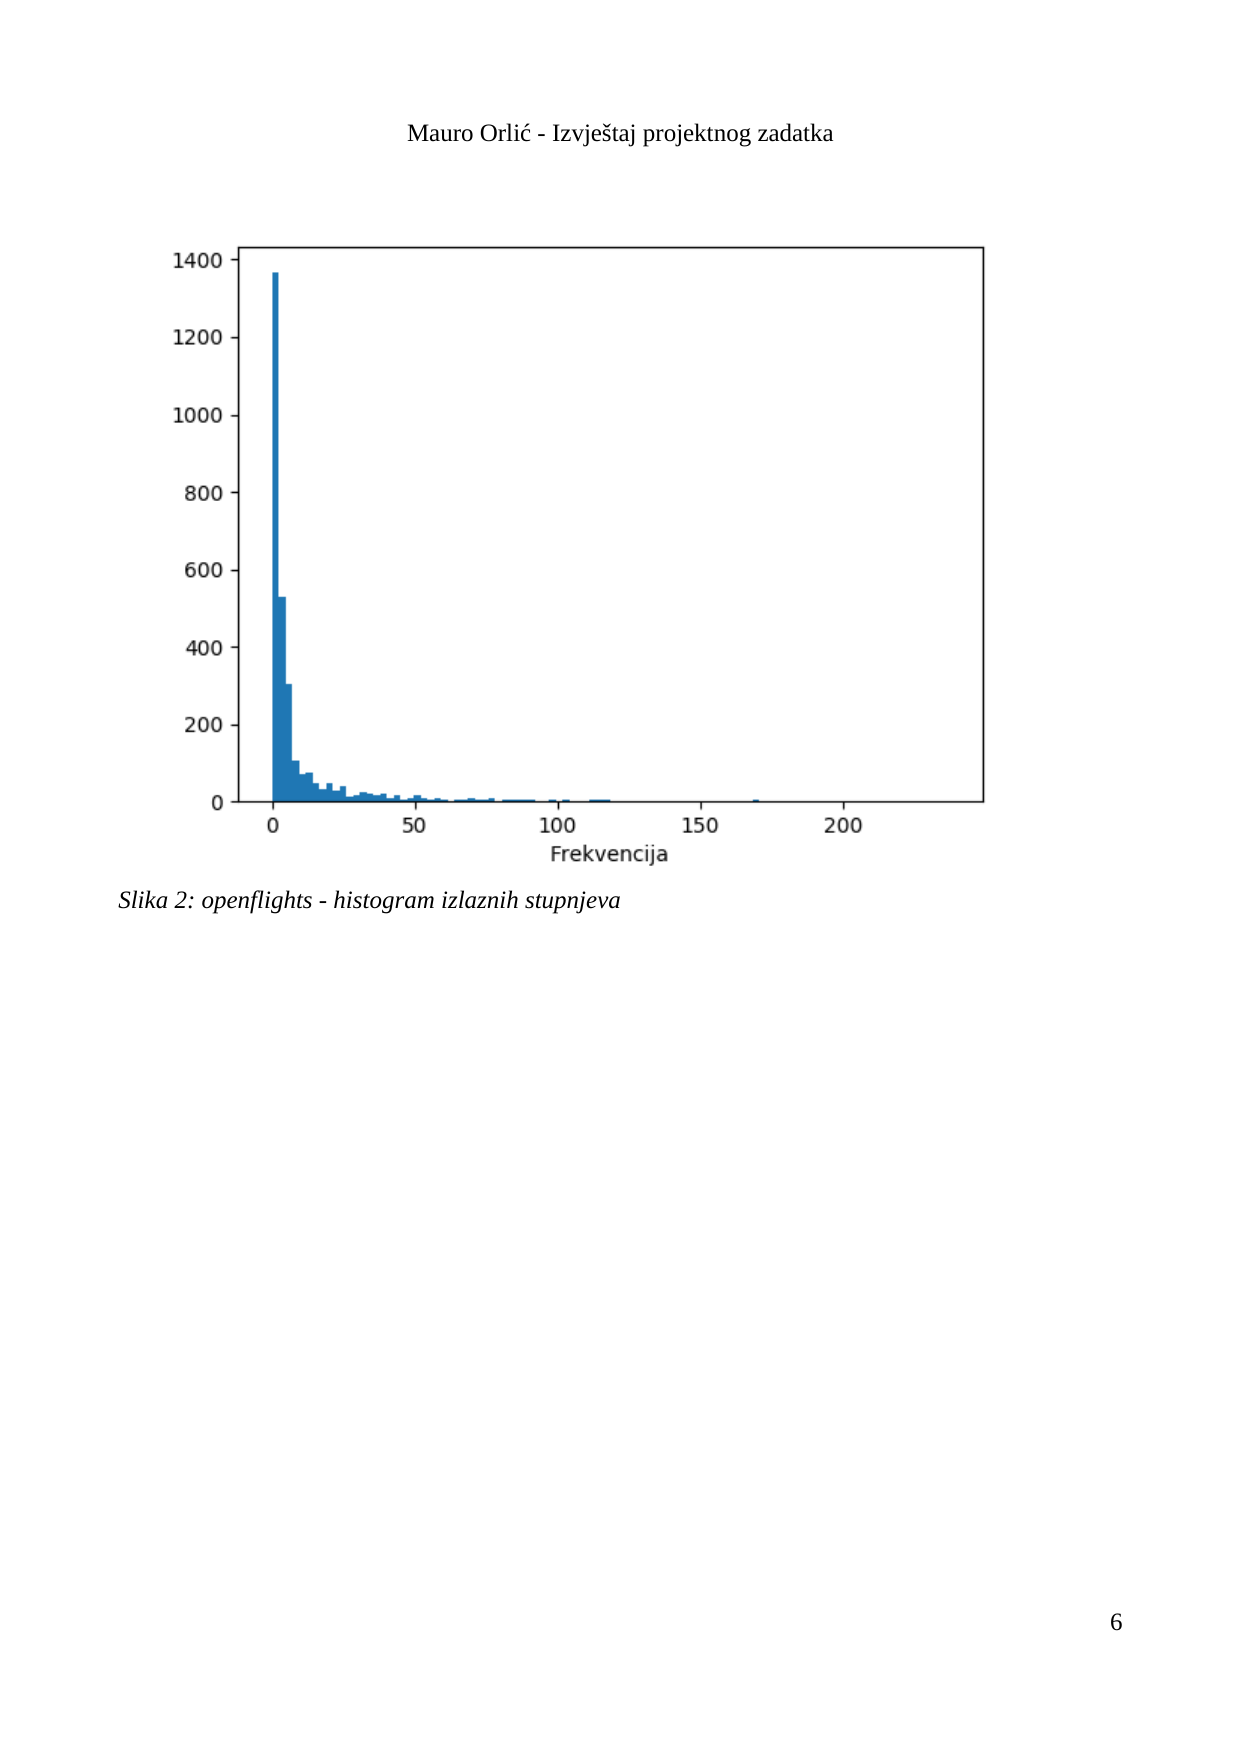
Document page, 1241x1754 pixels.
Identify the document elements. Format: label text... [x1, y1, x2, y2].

text Slika 2: openflights - histogram izlaznih stupnjeva [118, 881, 1078, 914]
picture [118, 160, 1079, 881]
